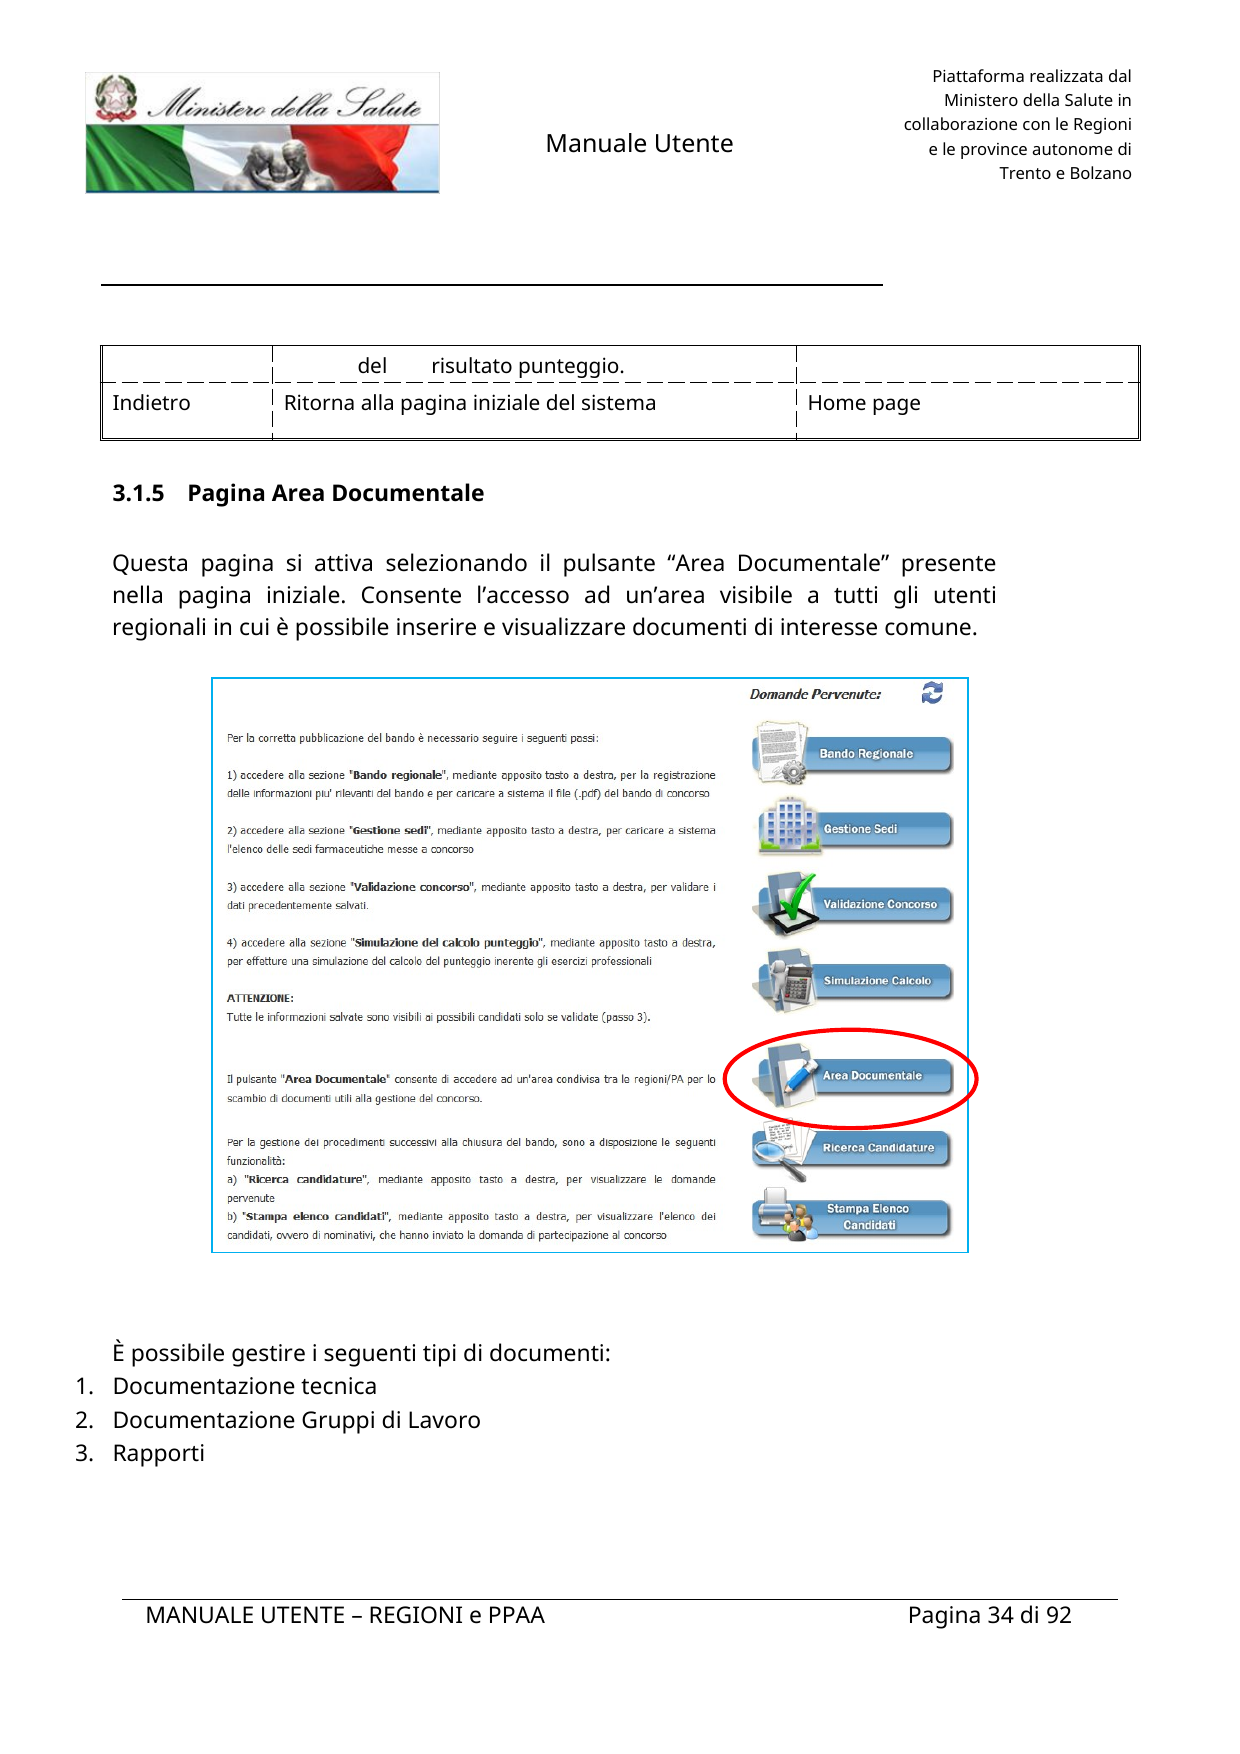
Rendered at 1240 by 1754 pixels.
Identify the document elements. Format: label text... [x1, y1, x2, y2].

table_cell [720, 346, 796, 382]
table_cell [720, 382, 796, 438]
list Rapporti [75, 1437, 1069, 1468]
list Documentazione tecnica [75, 1370, 1069, 1401]
table_cell [103, 346, 272, 382]
table_cell [670, 346, 720, 382]
table_cell [670, 382, 720, 438]
table_cell Home page [796, 382, 1138, 438]
text Questa pagina si attiva selezionando il pulsante “Area Documentale” presente nella pagina iniziale. Consente l’accesso ad un’area visibile a tutti gli utenti regionali in cui è possibile inserire e visualizzare documenti di interesse comune. [112, 547, 997, 642]
text È possibile gestire i seguenti tipi di documenti: [112, 1337, 1069, 1368]
table_cell Ritorna alla pagina iniziale del sistema [272, 382, 670, 438]
table_cell [796, 346, 1138, 382]
table_cell del risultato punteggio. [272, 346, 670, 382]
table_cell Indietro [103, 382, 272, 438]
subtitle 3.1.5 Pagina Area Documentale [112, 477, 1078, 509]
list Documentazione Gruppi di Lavoro [75, 1403, 1069, 1435]
